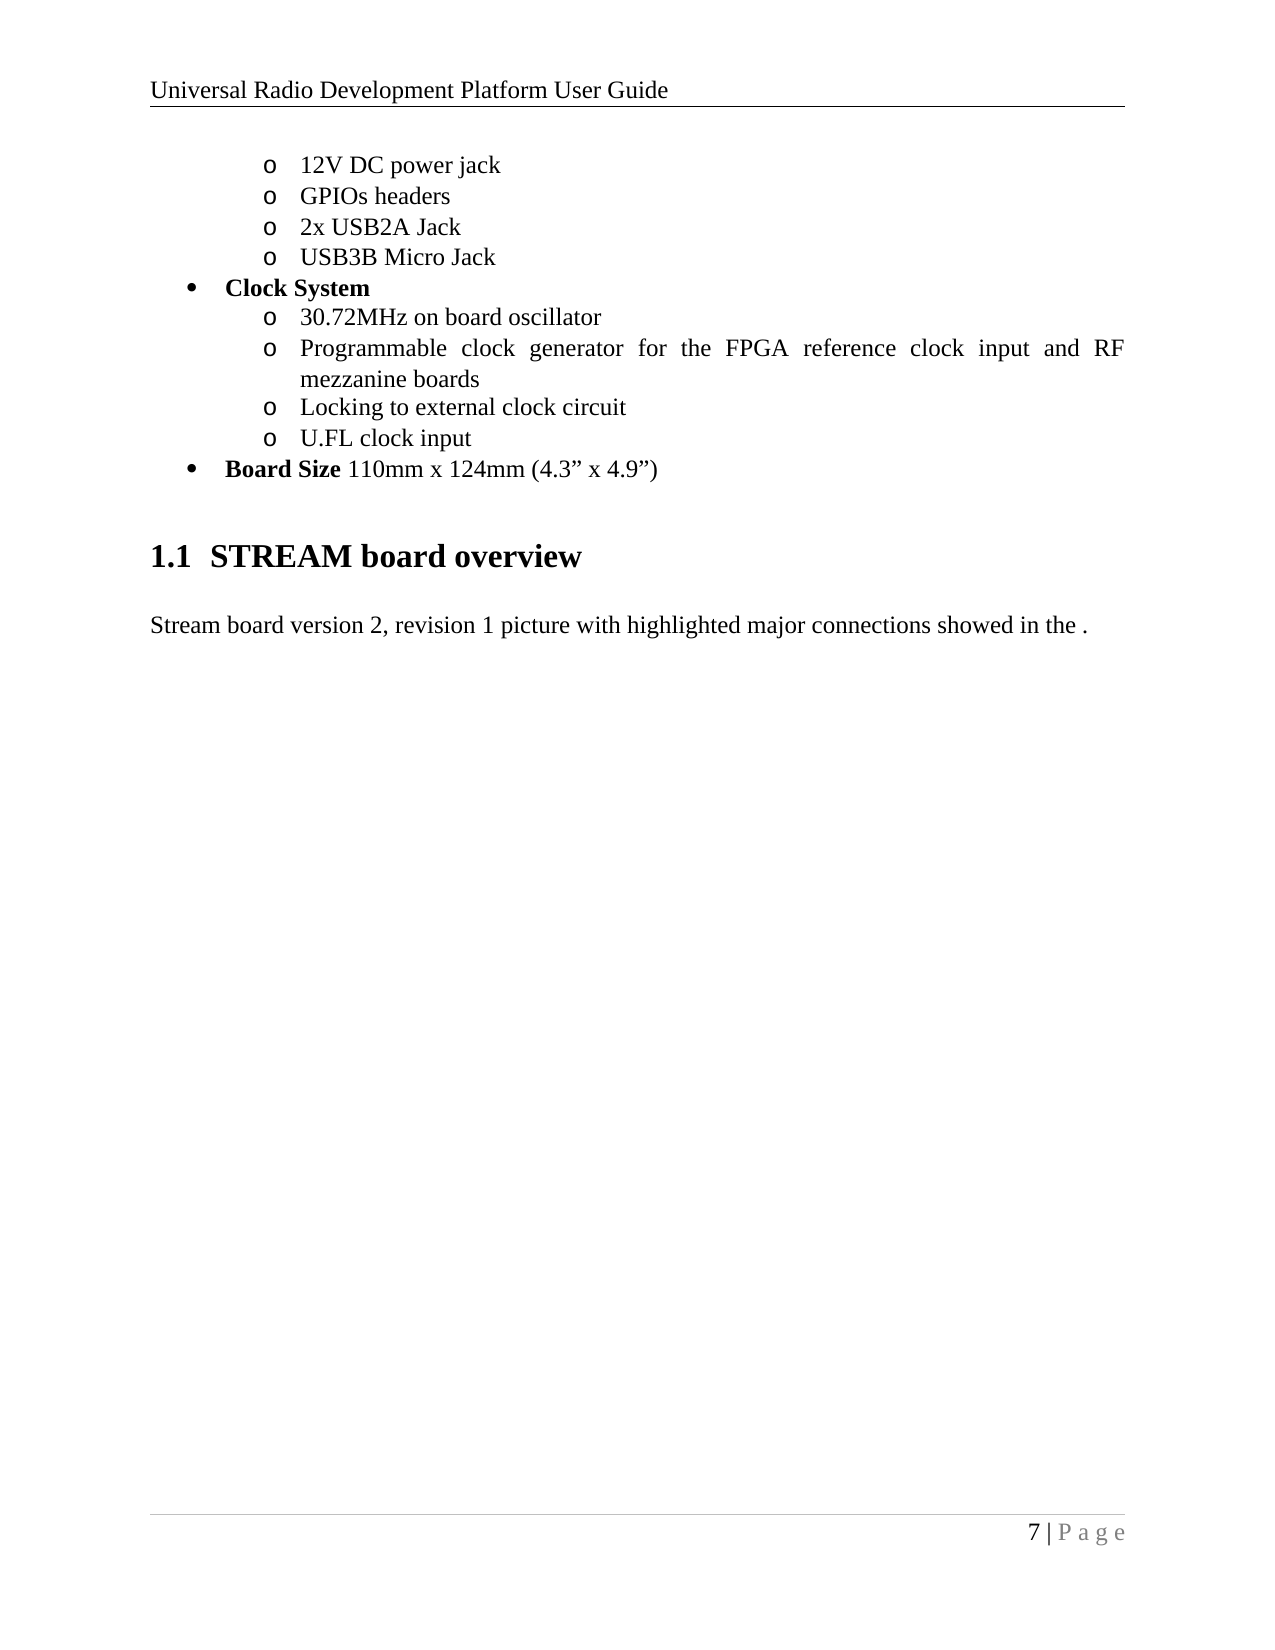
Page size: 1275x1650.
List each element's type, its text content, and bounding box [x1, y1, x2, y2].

list 30.72MHz on board oscillator [262, 302, 1125, 333]
list 12V DC power jack [262, 150, 1125, 181]
list GPIOs headers [262, 181, 1125, 212]
text Stream board version 2, revision 1 picture with highlighted major connections showed in the . [150, 610, 1125, 639]
subtitle STREAM board overview [150, 537, 1125, 575]
list USB3B Micro Jack [262, 242, 1125, 273]
list U.FL clock input [262, 423, 1125, 454]
list Locking to external clock circuit [262, 392, 1125, 423]
list Board Size 110mm x 124mm (4.3” x 4.9”) [187, 454, 1125, 483]
list Clock System [187, 273, 1125, 302]
list Programmable clock generator for the FPGA reference clock input and RF mezzanine boards [262, 333, 1125, 392]
list 2x USB2A Jack [262, 212, 1125, 242]
